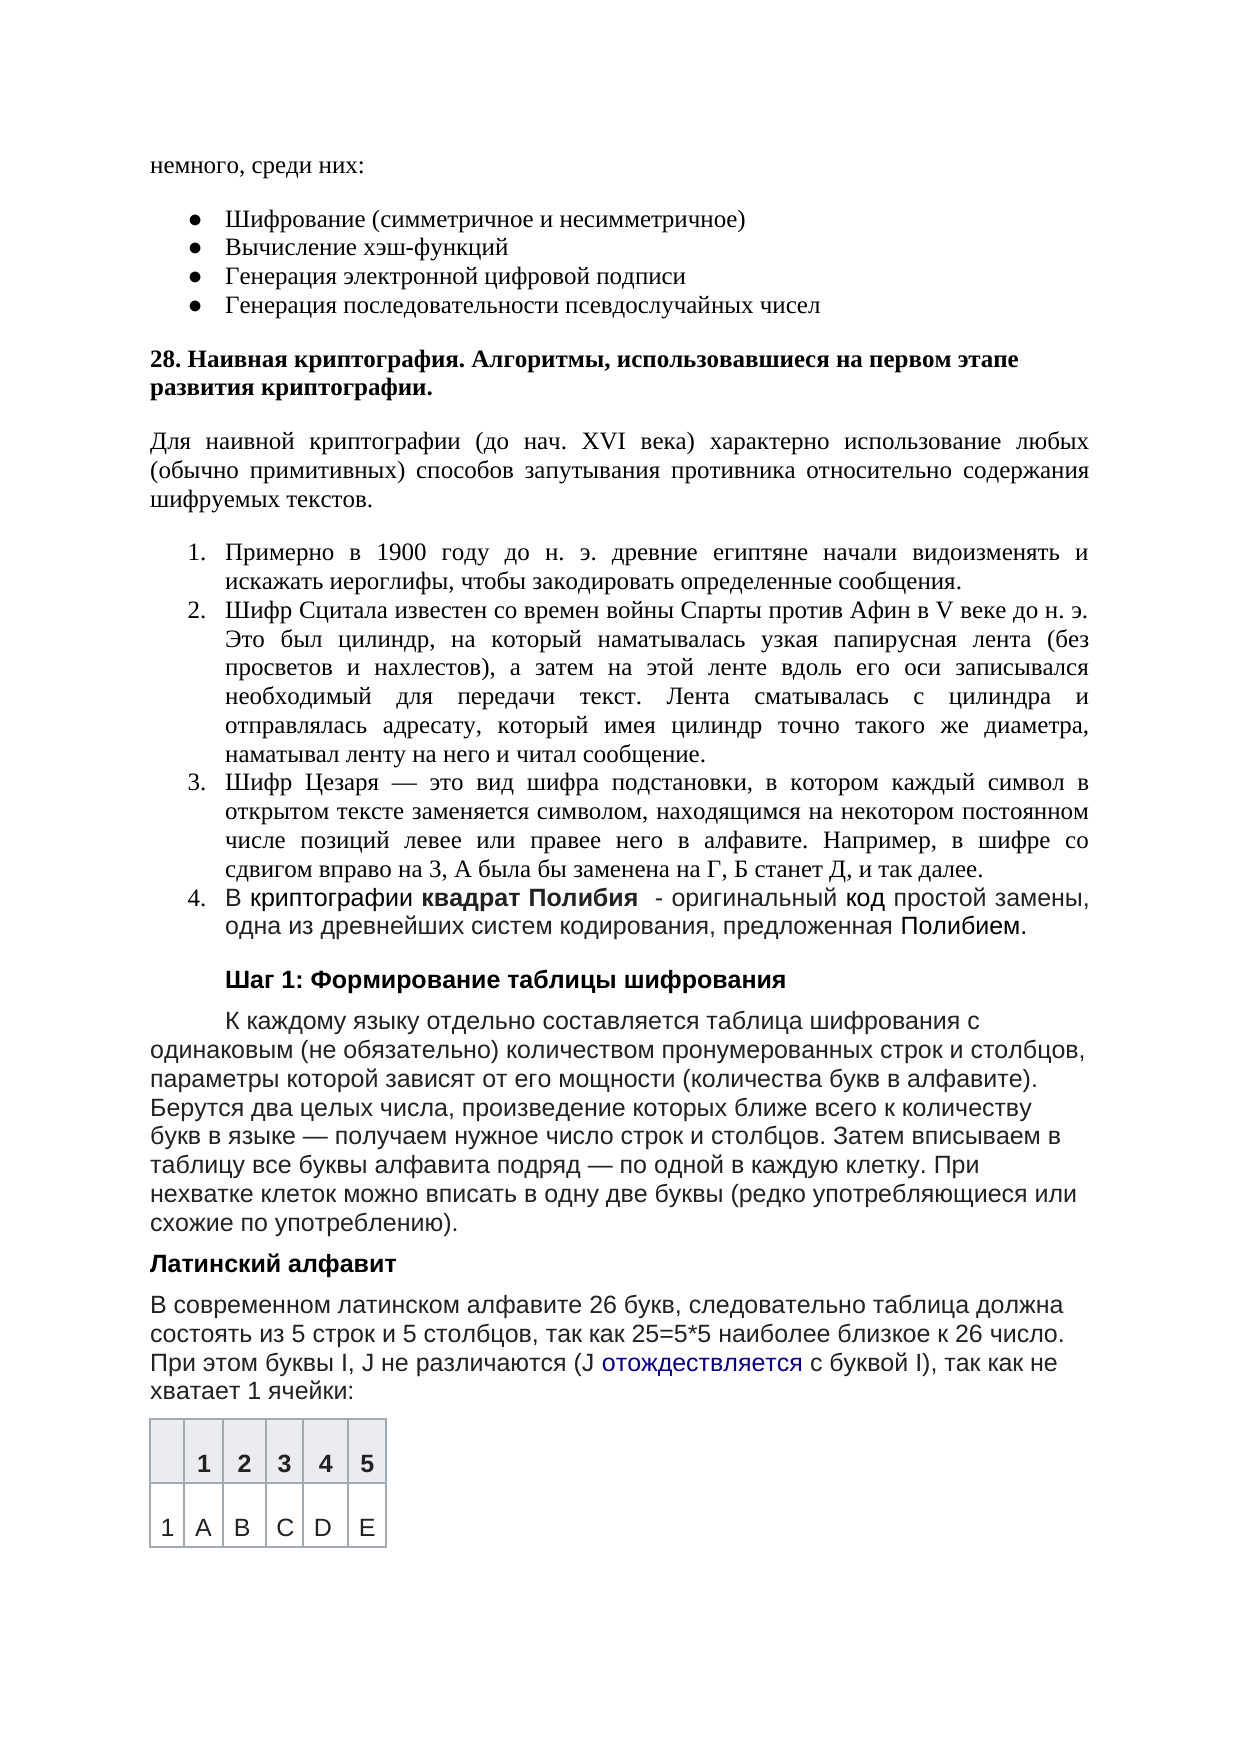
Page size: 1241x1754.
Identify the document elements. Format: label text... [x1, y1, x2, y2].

list Вычисление хэш-функций [187, 232, 1090, 261]
list Генерация последовательности псевдослучайных чисел [187, 290, 1090, 319]
list Примерно в 1900 году до н. э. древние египтяне начали видоизменять и искажать иероглифы, чтобы закодировать определенные сообщения. [187, 537, 1090, 595]
text Для наивной криптографии (до нач. XVI века) характерно использование любых (обычно примитивных) способов запутывания противника относительно содержания шифруемых текстов. [150, 426, 1090, 512]
list Генерация электронной цифровой подписи [187, 261, 1090, 290]
table_header [151, 1420, 183, 1482]
table_header 1 [185, 1420, 222, 1482]
table_header 4 [304, 1420, 347, 1482]
table_cell C [267, 1484, 302, 1546]
table_header 3 [267, 1420, 302, 1482]
table_cell A [185, 1484, 222, 1546]
text В современном латинском алфавите 26 букв, следовательно таблица должна состоять из 5 строк и 5 столбцов, так как 25=5*5 наиболее близкое к 26 число. При этом буквы I, J не различаются (J отождествляется с буквой I), так как не хватает 1 ячейки: [150, 1290, 1090, 1405]
table_cell 1 [151, 1484, 183, 1546]
table_header 5 [349, 1420, 385, 1482]
list Шифрование (симметричное и несимметричное) [187, 204, 1090, 232]
table_header 2 [224, 1420, 265, 1482]
table_cell B [224, 1484, 265, 1546]
table_cell D [304, 1484, 347, 1546]
list В криптографии квадрат Полибия - оригинальный код простой замены, одна из древнейших систем кодирования, предложенная Полибием. [187, 882, 1090, 940]
text Шаг 1: Формирование таблицы шифрования [150, 965, 1090, 994]
text немного, среди них: [150, 150, 1090, 179]
list Шифр Цезаря — это вид шифра подстановки, в котором каждый символ в открытом тексте заменяется символом, находящимся на некотором постоянном числе позиций левее или правее него в алфавите. Например, в шифре со сдвигом вправо на 3, А была бы заменена на Г, Б станет Д, и так далее. [187, 767, 1090, 882]
text Латинский алфавит [150, 1249, 1090, 1278]
title 28. Наивная криптография. Алгоритмы, использовавшиеся на первом этапе развития криптографии. [150, 344, 1090, 401]
text К каждому языку отдельно составляется таблица шифрования с одинаковым (не обязательно) количеством пронумерованных строк и столбцов, параметры которой зависят от его мощности (количества букв в алфавите). Берутся два целых числа, произведение которых ближе всего к количеству букв в языке — получаем нужное число строк и столбцов. Затем вписываем в таблицу все буквы алфавита подряд — по одной в каждую клетку. При нехватке клеток можно вписать в одну две буквы (редко употребляющиеся или схожие по употреблению). [150, 1006, 1090, 1236]
list Шифр Сцитала известен со времен войны Спарты против Афин в V веке до н. э. Это был цилиндр, на который наматывалась узкая папирусная лента (без просветов и нахлестов), а затем на этой ленте вдоль его оси записывался необходимый для передачи текст. Лента сматывалась с цилиндра и отправлялась адресату, который имея цилиндр точно такого же диаметра, наматывал ленту на него и читал сообщение. [187, 595, 1090, 767]
table_cell E [349, 1484, 385, 1546]
